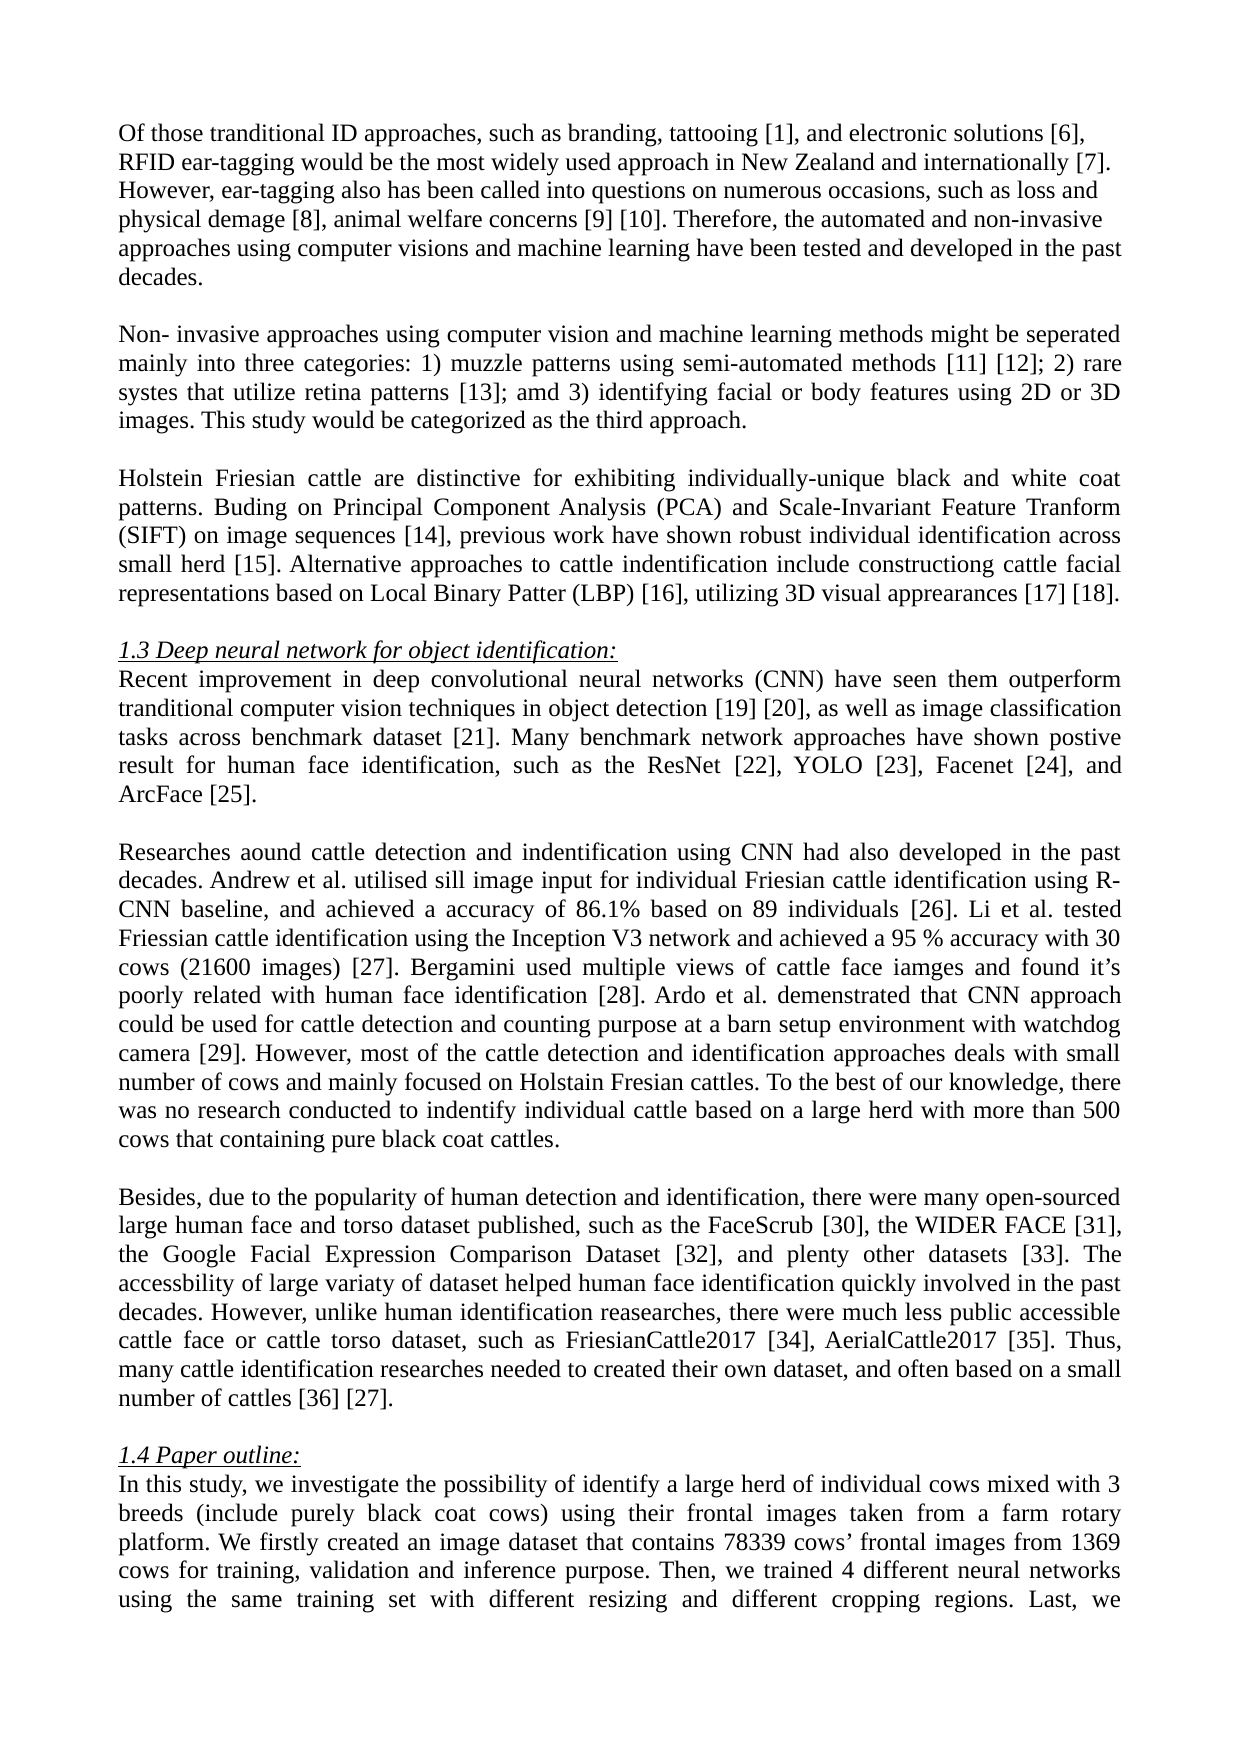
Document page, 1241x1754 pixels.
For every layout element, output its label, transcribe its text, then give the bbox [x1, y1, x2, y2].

text Recent improvement in deep convolutional neural networks (CNN) have seen them outperform tranditional computer vision techniques in object detection [19] [20], as well as image classification tasks across benchmark dataset [21]. Many benchmark network approaches have shown postive result for human face identification, such as the ResNet [22], YOLO [23], Facenet [24], and ArcFace [25]. [118, 664, 1122, 808]
text Holstein Friesian cattle are distinctive for exhibiting individually-unique black and white coat patterns. Buding on Principal Component Analysis (PCA) and Scale-Invariant Feature Tranform (SIFT) on image sequences [14], previous work have shown robust individual identification across small herd [15]. Alternative approaches to cattle indentification include constructiong cattle facial representations based on Local Binary Patter (LBP) [16], utilizing 3D visual apprearances [17] [18]. [118, 463, 1122, 607]
text Of those tranditional ID approaches, such as branding, tattooing [1], and electronic solutions [6], RFID ear-tagging would be the most widely used approach in New Zealand and internationally [7]. However, ear-tagging also has been called into questions on numerous occasions, such as loss and physical demage [8], animal welfare concerns [9] [10]. Therefore, the automated and non-invasive approaches using computer visions and machine learning have been tested and developed in the past decades. [118, 118, 1122, 291]
text Non- invasive approaches using computer vision and machine learning methods might be seperated mainly into three categories: 1) muzzle patterns using semi-automated methods [11] [12]; 2) rare systes that utilize retina patterns [13]; amd 3) identifying facial or body features using 2D or 3D images. This study would be categorized as the third approach. [118, 319, 1122, 434]
text In this study, we investigate the possibility of identify a large herd of individual cows mixed with 3 breeds (include purely black coat cows) using their frontal images taken from a farm rotary platform. We firstly created an image dataset that contains 78339 cows’ frontal images from 1369 cows for training, validation and inference purpose. Then, we trained 4 different neural networks using the same training set with different resizing and different cropping regions. Last, we [118, 1469, 1122, 1613]
text Researches aound cattle detection and indentification using CNN had also developed in the past decades. Andrew et al. utilised sill image input for individual Friesian cattle identification using R-CNN baseline, and achieved a accuracy of 86.1% based on 89 individuals [26]. Li et al. tested Friessian cattle identification using the Inception V3 network and achieved a 95 % accuracy with 30 cows (21600 images) [27]. Bergamini used multiple views of cattle face iamges and found it’s poorly related with human face identification [28]. Ardo et al. demenstrated that CNN approach could be used for cattle detection and counting purpose at a barn setup environment with watchdog camera [29]. However, most of the cattle detection and identification approaches deals with small number of cows and mainly focused on Holstain Fresian cattles. To the best of our knowledge, there was no research conducted to indentify individual cattle based on a large herd with more than 500 cows that containing pure black coat cattles. [118, 837, 1122, 1153]
text 1.4 Paper outline: [118, 1441, 1122, 1469]
text 1.3 Deep neural network for object identification: [118, 636, 1122, 664]
text Besides, due to the popularity of human detection and identification, there were many open-sourced large human face and torso dataset published, such as the FaceScrub [30], the WIDER FACE [31], the Google Facial Expression Comparison Dataset [32], and plenty other datasets [33]. The accessbility of large variaty of dataset helped human face identification quickly involved in the past decades. However, unlike human identification reasearches, there were much less public accessible cattle face or cattle torso dataset, such as FriesianCattle2017 [34], AerialCattle2017 [35]. Thus, many cattle identification researches needed to created their own dataset, and often based on a small number of cattles [36] [27]. [118, 1182, 1122, 1412]
